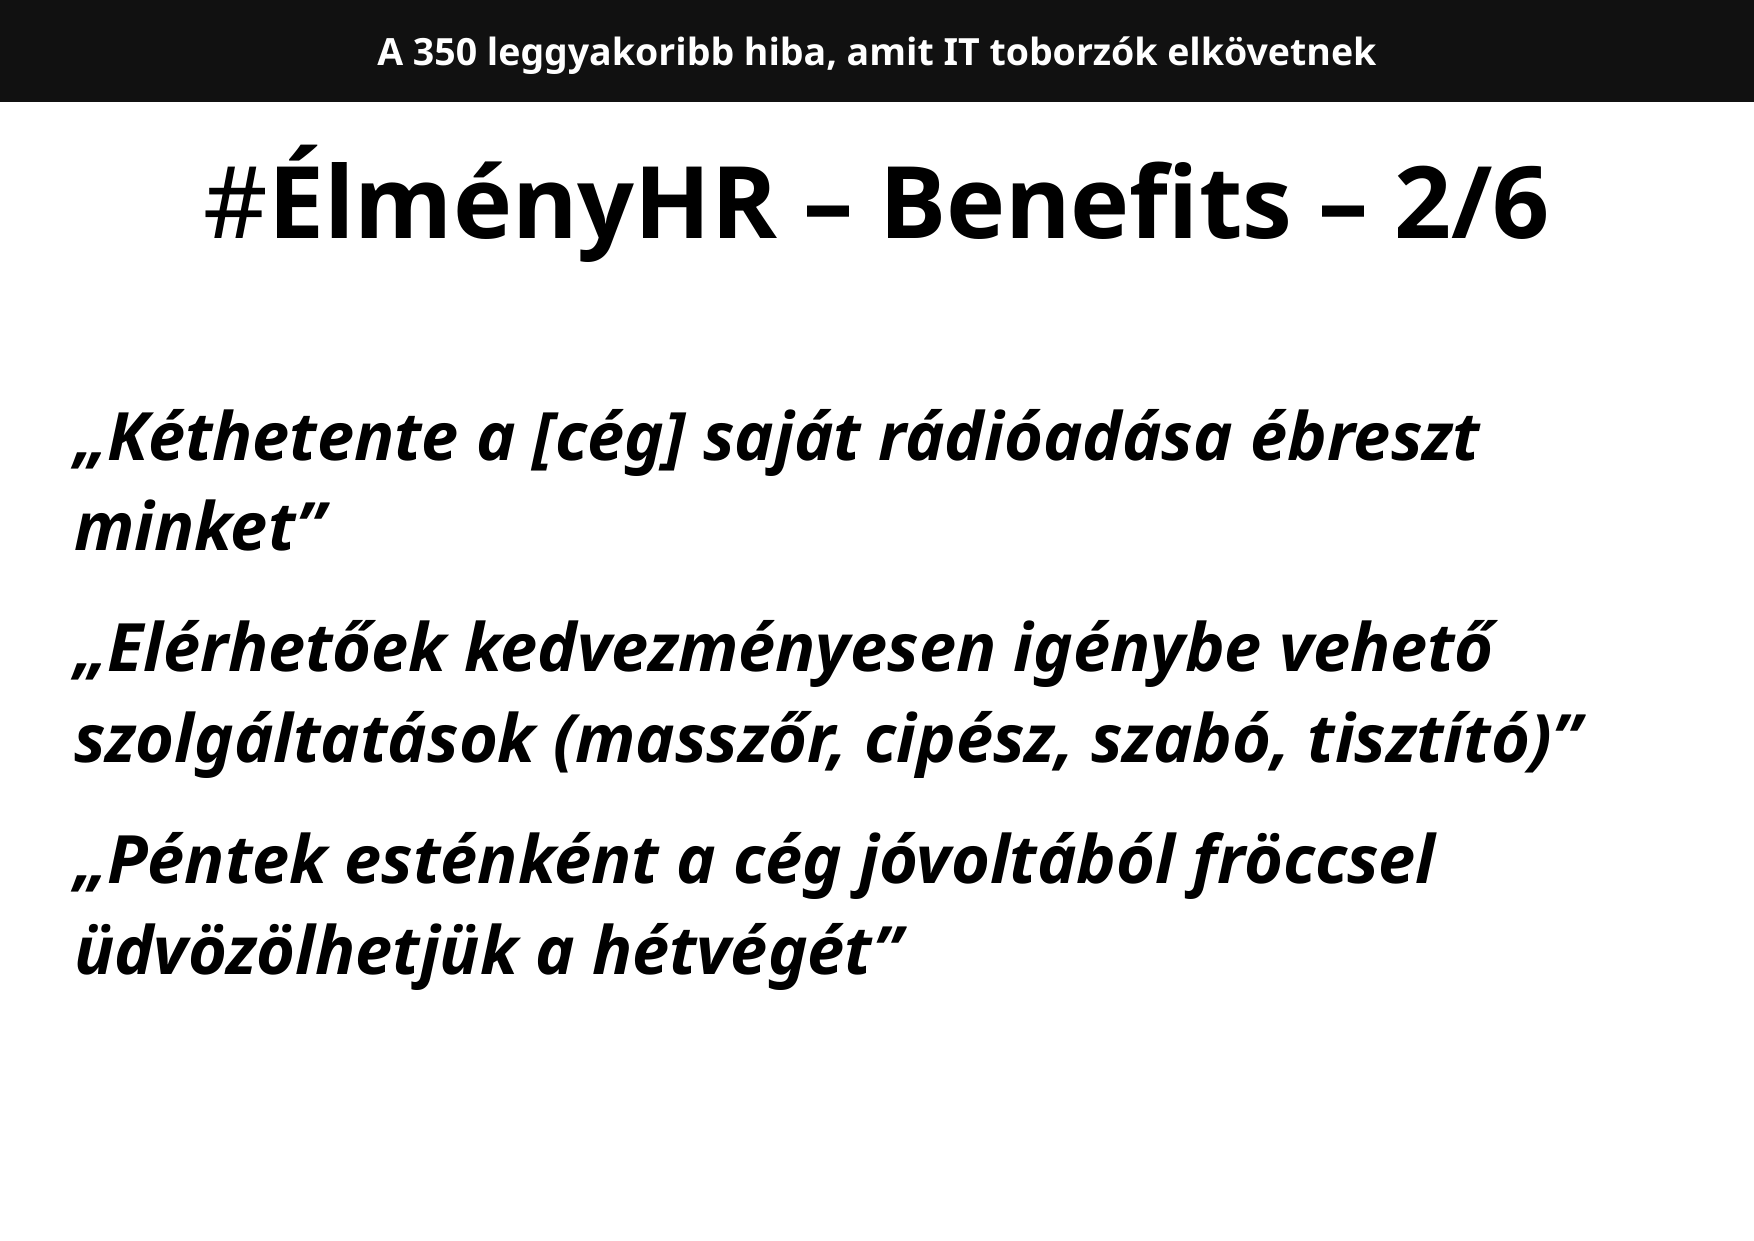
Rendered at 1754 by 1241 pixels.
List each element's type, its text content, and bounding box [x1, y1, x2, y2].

text „Péntek esténként a cég jóvoltából fröccsel üdvözölhetjük a hétvégét” [74, 812, 1754, 994]
text „Kéthetente a [cég] saját rádióadása ébreszt minket” [74, 389, 1754, 570]
text „Elérhetőek kedvezményesen igénybe vehető szolgáltatások (masszőr, cipész, szabó, tisztító)” [74, 600, 1754, 782]
text #ÉlményHR – Benefits – 2/6 [0, 132, 1754, 268]
